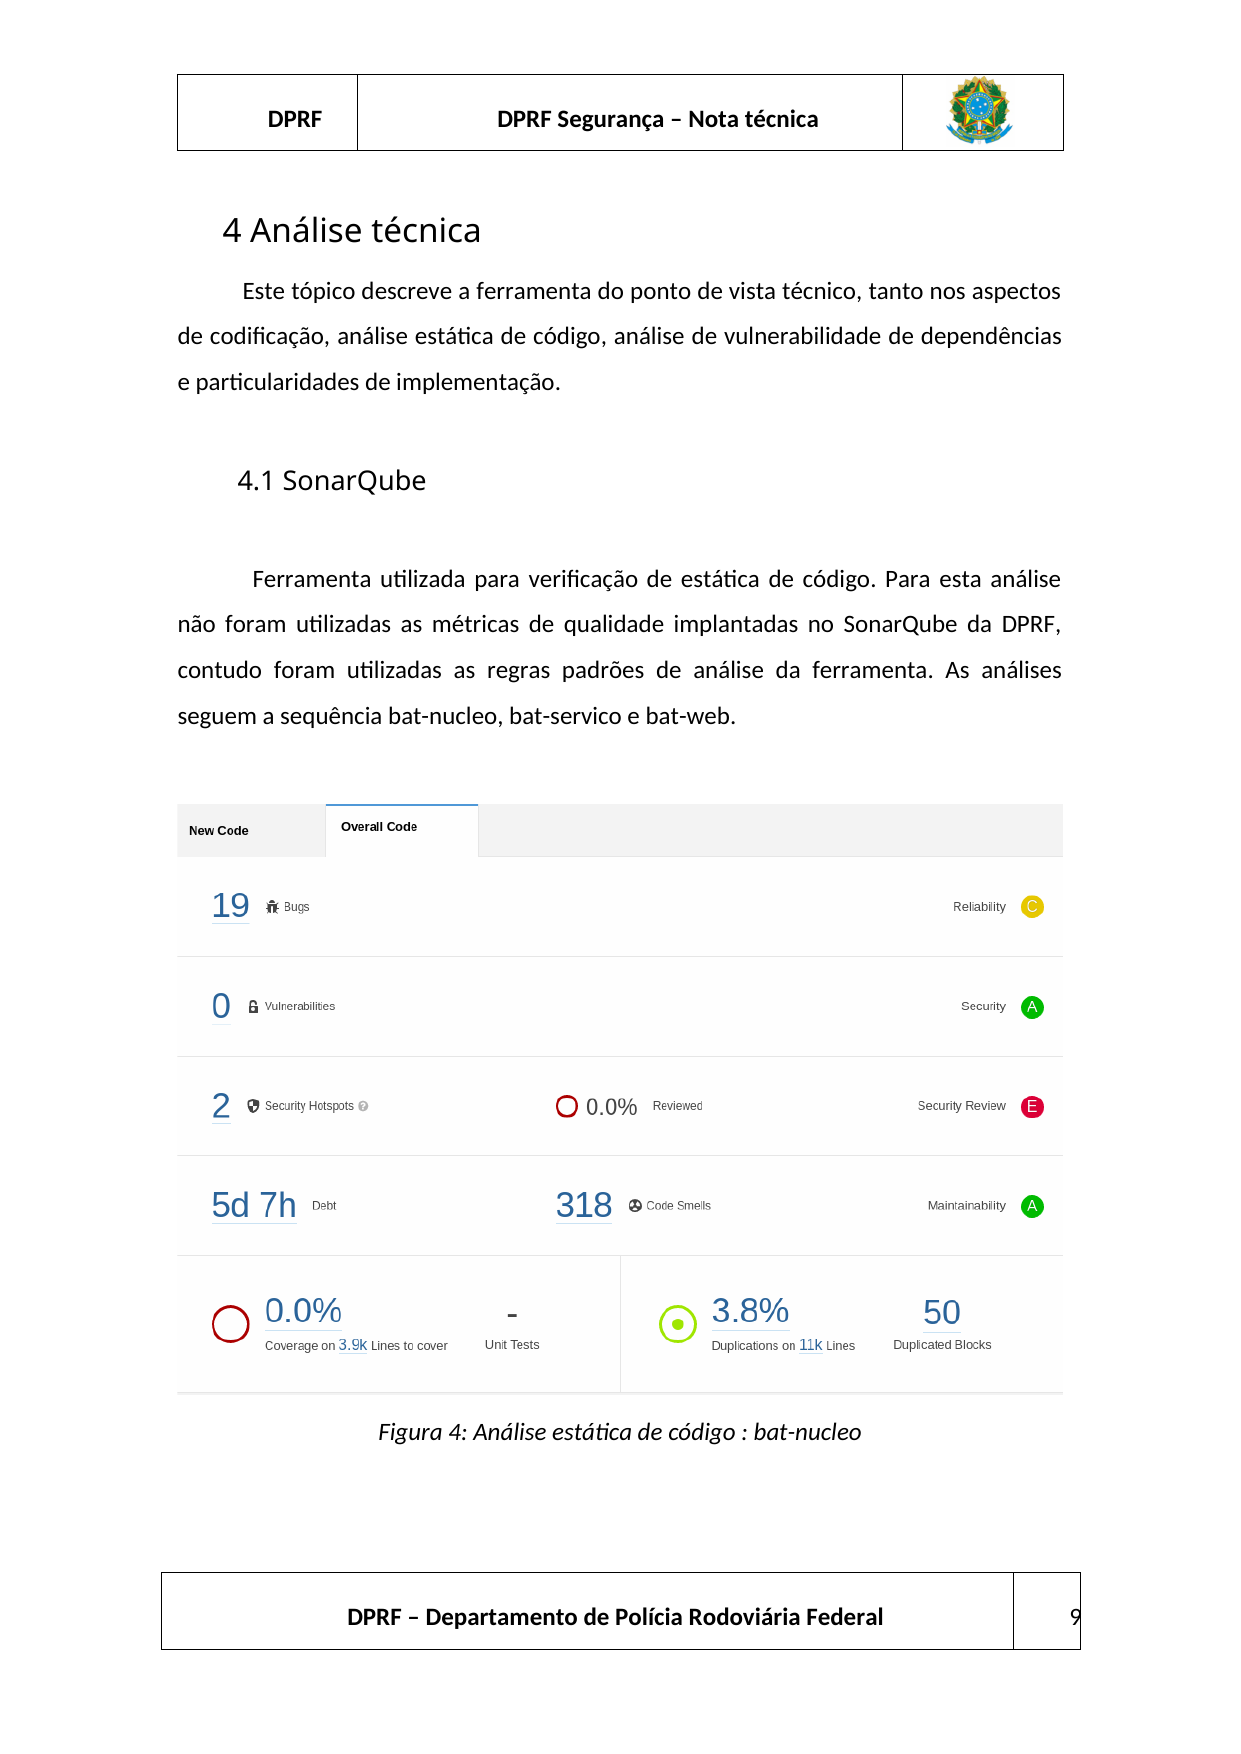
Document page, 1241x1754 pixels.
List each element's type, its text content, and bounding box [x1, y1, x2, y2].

text Ferramenta utilizada para verificação de estática de código. Para esta análise não foram utilizadas as métricas de qualidade implantadas no SonarQube da DPRF, contudo foram utilizadas as regras padrões de análise da ferramenta. As análises seguem a sequência bat-nucleo, bat-servico e bat-web. [177, 563, 1063, 731]
subtitle 4.1 SonarQube [427, 462, 1063, 499]
subtitle 4 Análise técnica [482, 207, 1063, 252]
subtitle 4 Análise técnica [177, 207, 222, 252]
text Figura 4: Análise estática de código : bat-nucleo [177, 1395, 1063, 1447]
subtitle 4.1 SonarQube [177, 462, 237, 499]
picture [944, 75, 1020, 149]
picture [177, 804, 1063, 1395]
text Este tópico descreve a ferramenta do ponto de vista técnico, tanto nos aspectos de codificação, análise estática de código, análise de vulnerabilidade de dependências e particularidades de implementação. [177, 275, 1063, 397]
